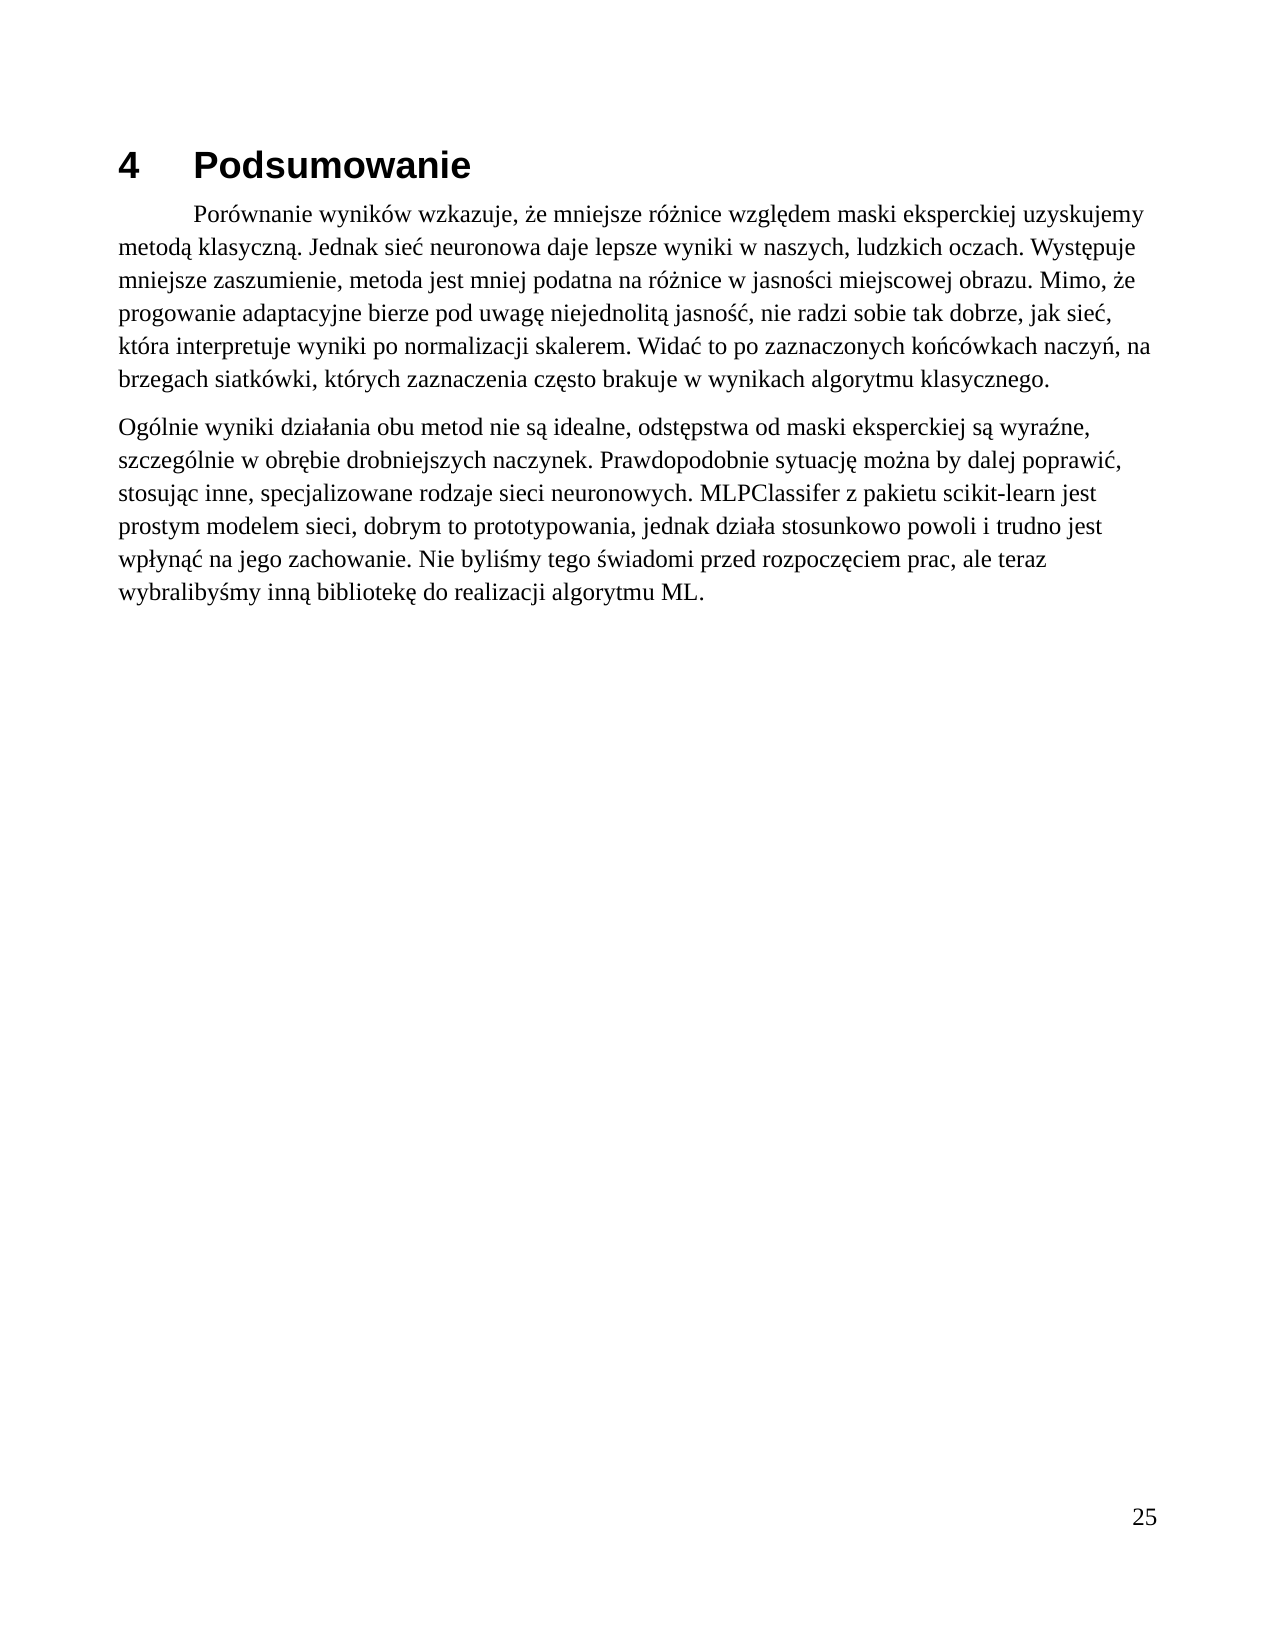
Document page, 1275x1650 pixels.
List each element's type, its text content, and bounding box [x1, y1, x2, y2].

text Porównanie wyników wzkazuje, że mniejsze różnice względem maski eksperckiej uzyskujemy metodą klasyczną. Jednak sieć neuronowa daje lepsze wyniki w naszych, ludzkich oczach. Występuje mniejsze zaszumienie, metoda jest mniej podatna na różnice w jasności miejscowej obrazu. Mimo, że progowanie adaptacyjne bierze pod uwagę niejednolitą jasność, nie radzi sobie tak dobrze, jak sieć, która interpretuje wyniki po normalizacji skalerem. Widać to po zaznaczonych końcówkach naczyń, na brzegach siatkówki, których zaznaczenia często brakuje w wynikach algorytmu klasycznego. [118, 199, 1157, 393]
subtitle Podsumowanie [118, 143, 1157, 187]
text Ogólnie wyniki działania obu metod nie są idealne, odstępstwa od maski eksperckiej są wyraźne, szczególnie w obrębie drobniejszych naczynek. Prawdopodobnie sytuację można by dalej poprawić, stosując inne, specjalizowane rodzaje sieci neuronowych. MLPClassifer z pakietu scikit-learn jest prostym modelem sieci, dobrym to prototypowania, jednak działa stosunkowo powoli i trudno jest wpłynąć na jego zachowanie. Nie byliśmy tego świadomi przed rozpoczęciem prac, ale teraz wybralibyśmy inną bibliotekę do realizacji algorytmu ML. [118, 412, 1157, 606]
